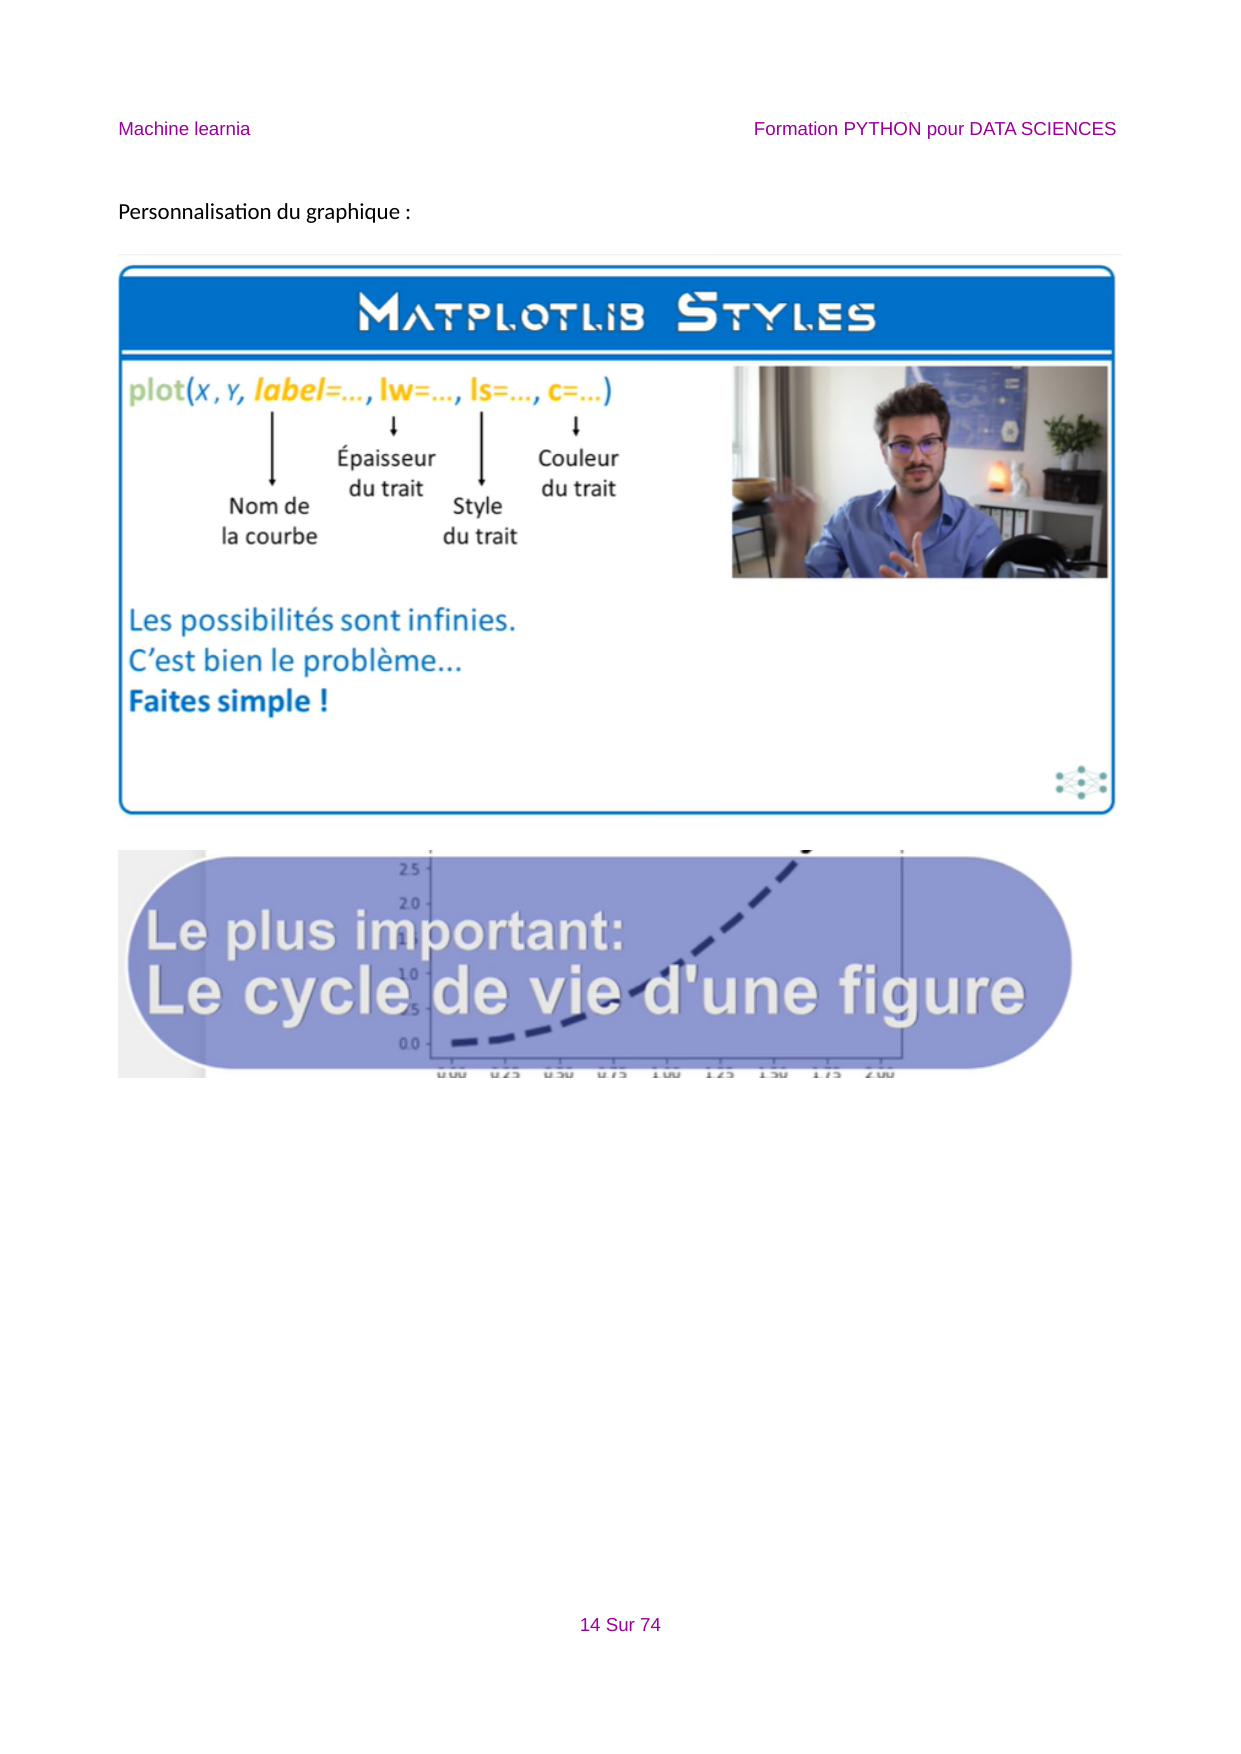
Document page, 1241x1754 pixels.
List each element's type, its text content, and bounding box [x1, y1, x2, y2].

picture [118, 253, 1122, 822]
picture [118, 850, 1122, 1078]
text Personnalisation du graphique : [118, 197, 1122, 225]
